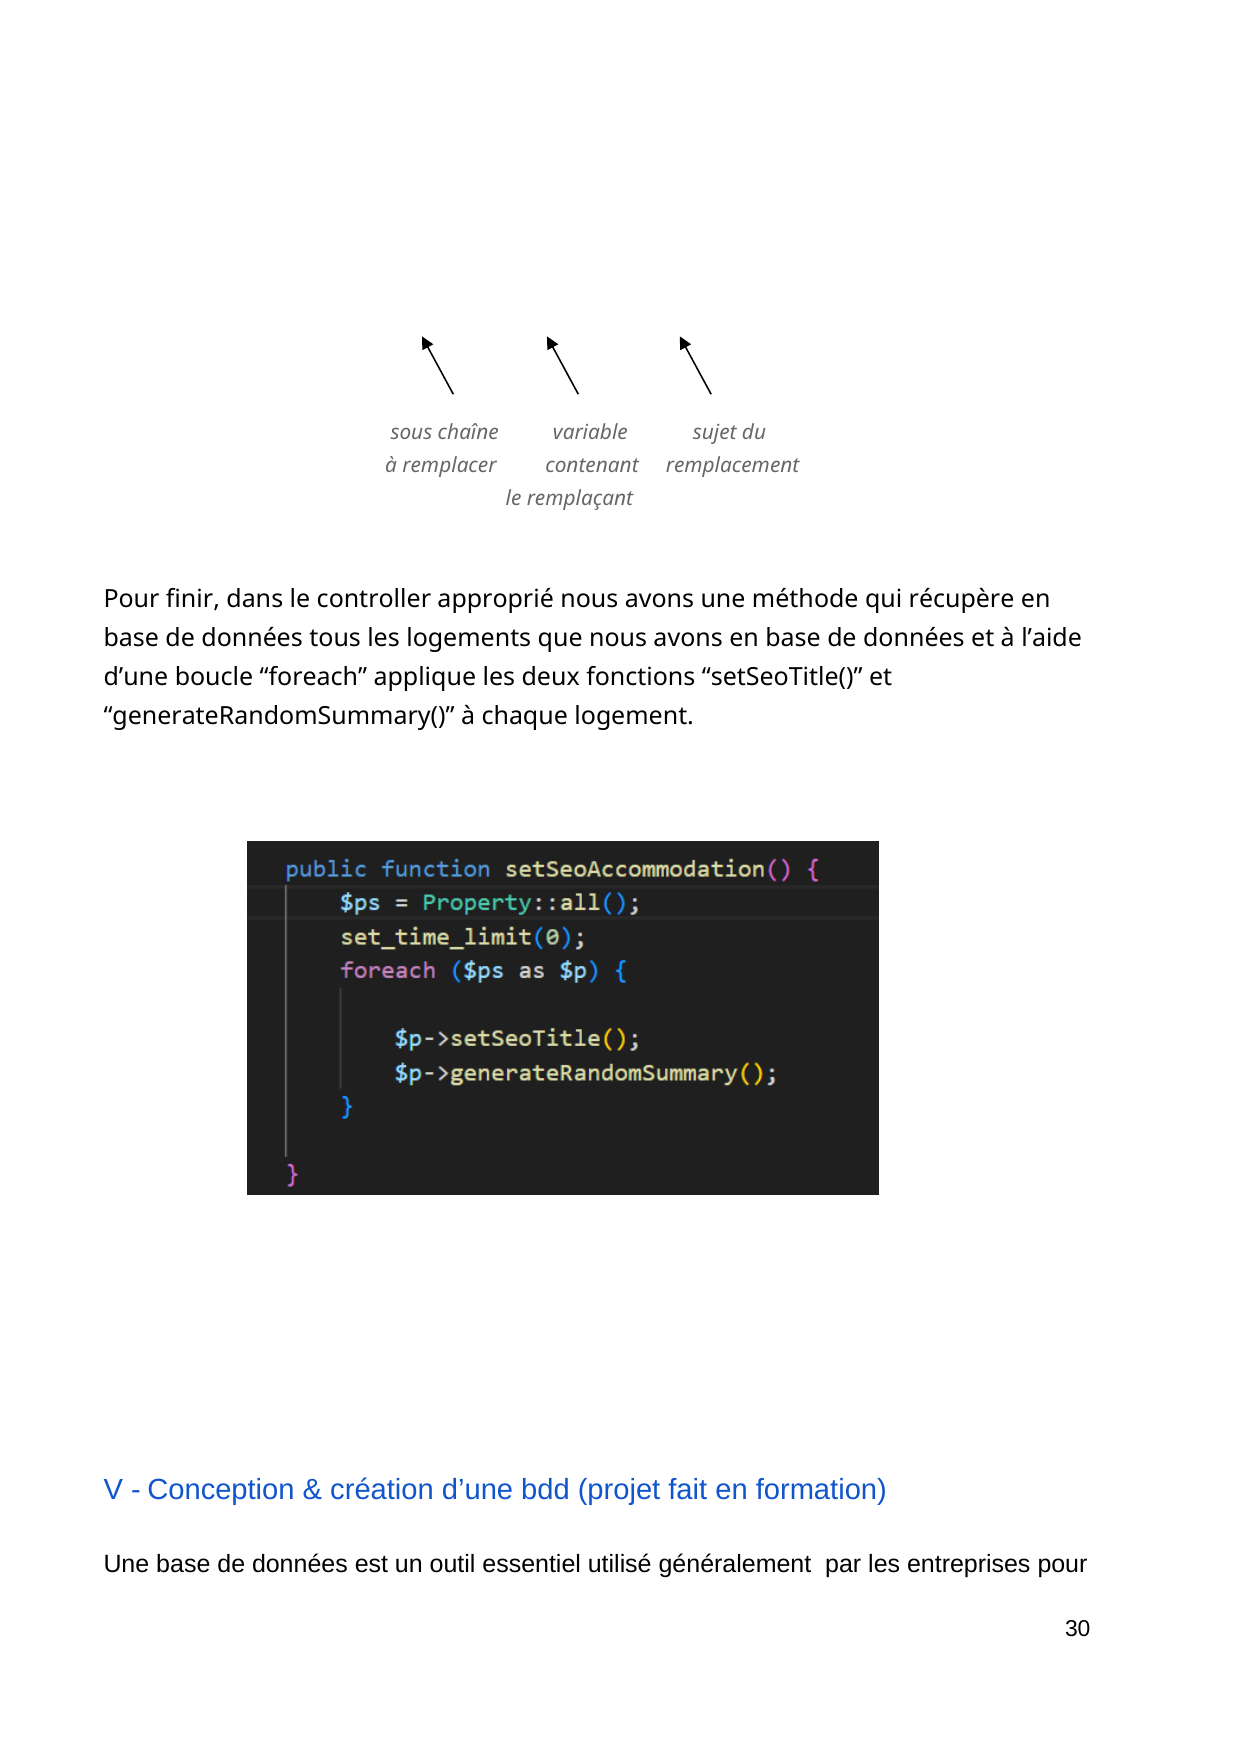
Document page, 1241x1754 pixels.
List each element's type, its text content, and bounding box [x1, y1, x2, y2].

text Pour finir, dans le controller approprié nous avons une méthode qui récupère en base de données tous les logements que nous avons en base de données et à l’aide d’une boucle “foreach” applique les deux fonctions “setSeoTitle()” et “generateRandomSummary()” à chaque logement. [103, 580, 1090, 732]
text Une base de données est un outil essentiel utilisé généralement par les entreprises pour [103, 1549, 1090, 1578]
text V - Conception & création d’une bdd (projet fait en formation) [103, 1472, 1090, 1506]
text à remplacer contenant remplacement [103, 450, 1090, 478]
picture [247, 841, 879, 1195]
text sous chaîne variable sujet du [103, 417, 1090, 446]
text le remplaçant [103, 483, 1090, 511]
